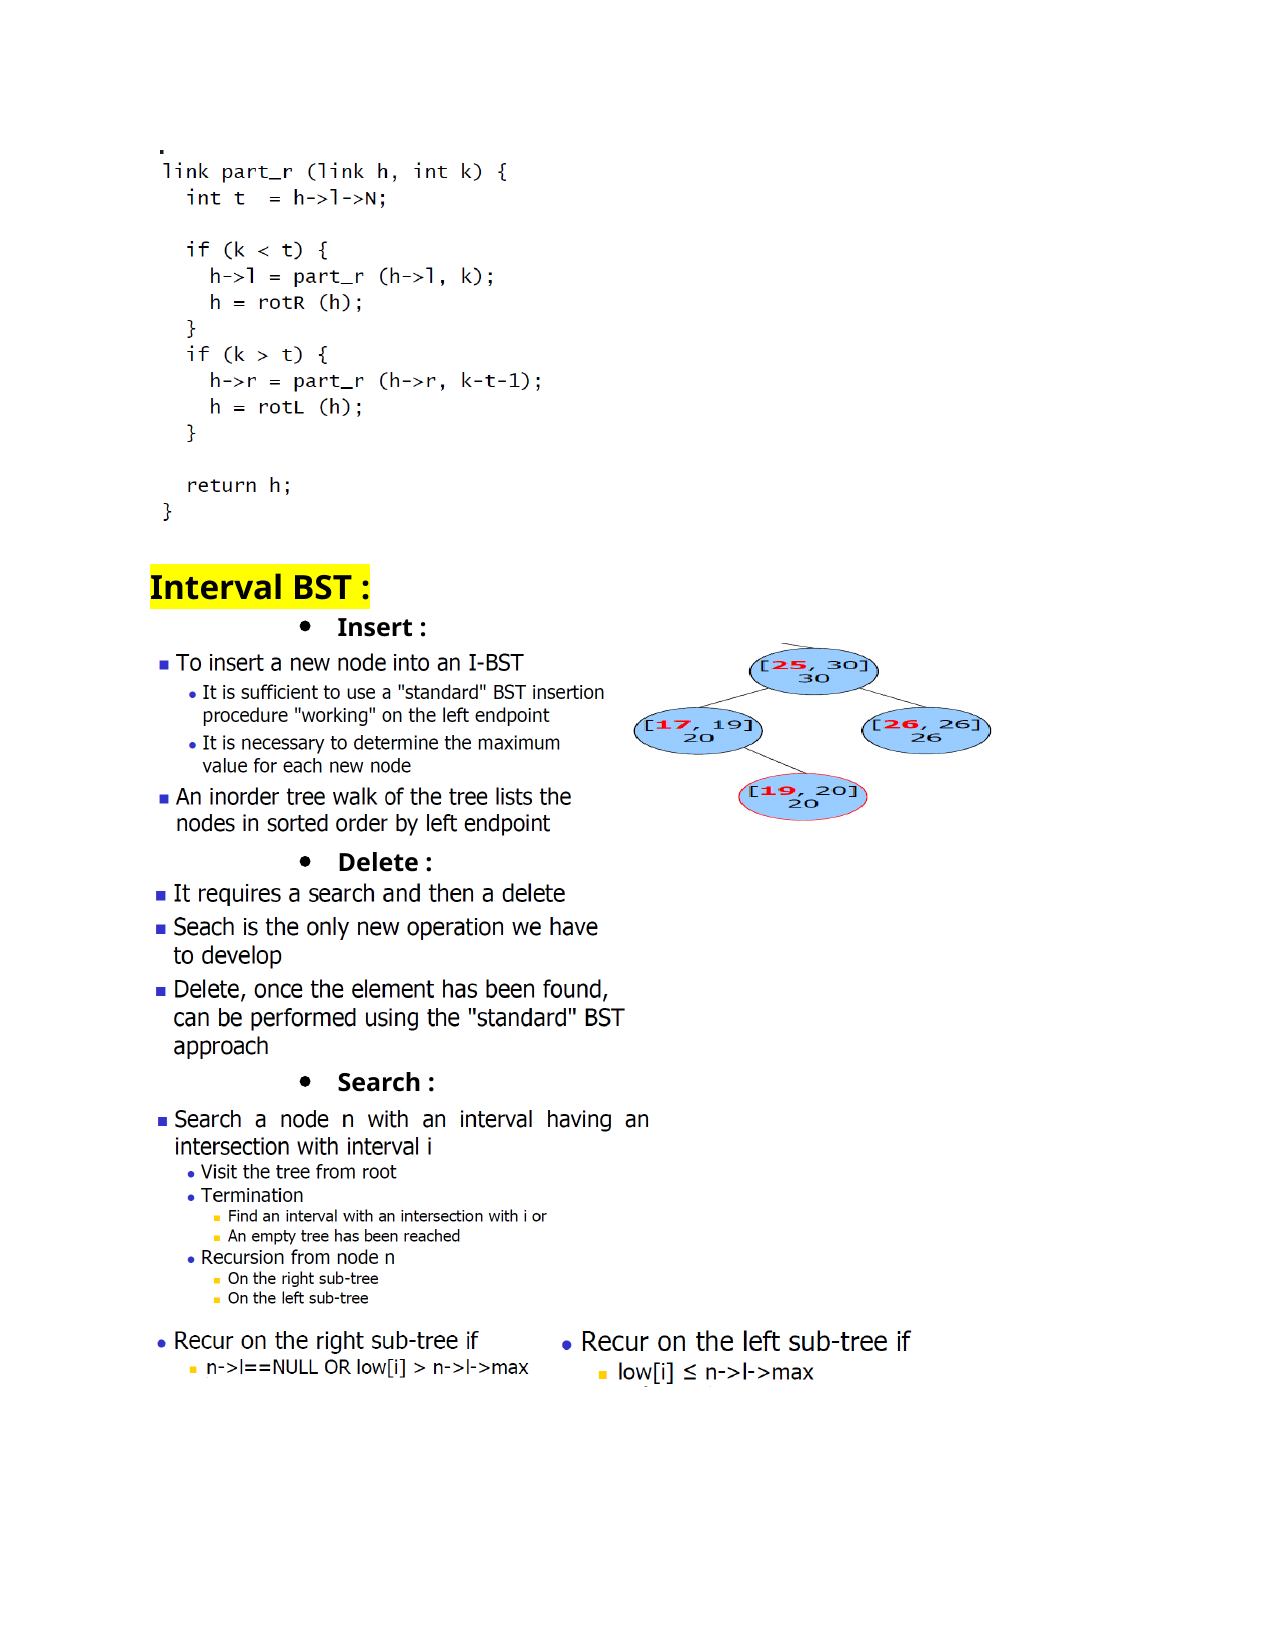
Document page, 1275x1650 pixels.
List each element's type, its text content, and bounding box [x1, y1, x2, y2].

subtitle Interval BST : [150, 564, 1125, 609]
subtitle Search : [300, 1065, 1125, 1099]
subtitle Delete : [300, 845, 1125, 879]
subtitle Insert : [300, 609, 1125, 643]
